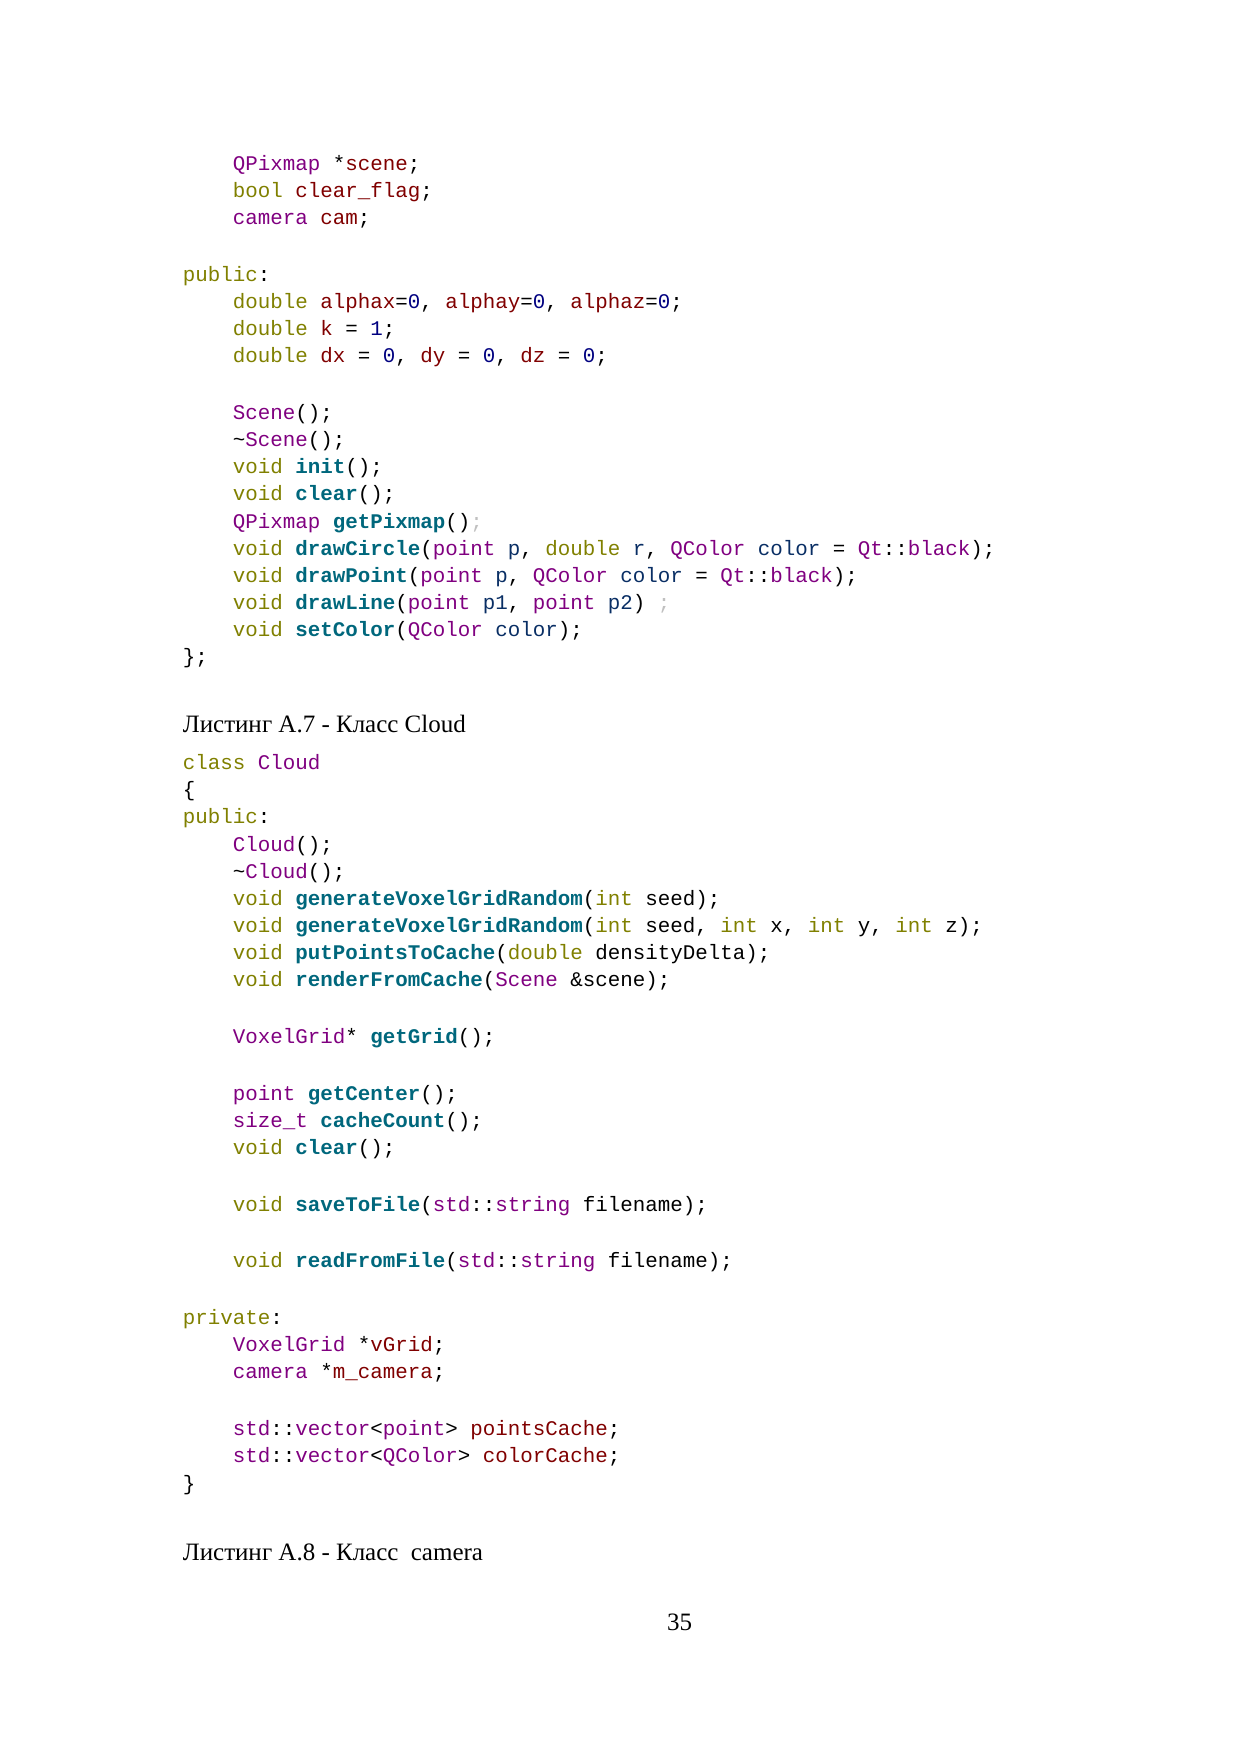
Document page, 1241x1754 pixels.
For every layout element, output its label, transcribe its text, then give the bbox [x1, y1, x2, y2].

table_cell QPixmap *scene; bool clear_flag; camera cam; public: double alphax=0, alphay=0, alphaz=0; double k = 1; double dx = 0, dy = 0, dz = 0; Scene(); ~Scene(); void init(); void clear(); QPixmap getPixmap(); void drawCircle(point p, double r, QColor color = Qt::black); void drawPoint(point p, QColor color = Qt::black); void drawLine(point p1, point p2) ; void setColor(QColor color); }; [177, 147, 1152, 703]
table_cell Листинг А.7 - Класс Cloud class Cloud { public: Cloud(); ~Cloud(); void generateVoxelGridRandom(int seed); void generateVoxelGridRandom(int seed, int x, int y, int z); void putPointsToCache(double densityDelta); void renderFromCache(Scene &scene); VoxelGrid* getGrid(); point getCenter(); size_t cacheCount(); void clear(); void saveToFile(std::string filename); void readFromFile(std::string filename); private: VoxelGrid *vGrid; camera *m_camera; std::vector<point> pointsCache; std::vector<QColor> colorCache; } [177, 703, 1152, 1531]
table_cell Листинг А.8 - Класс camera [177, 1531, 1152, 1572]
